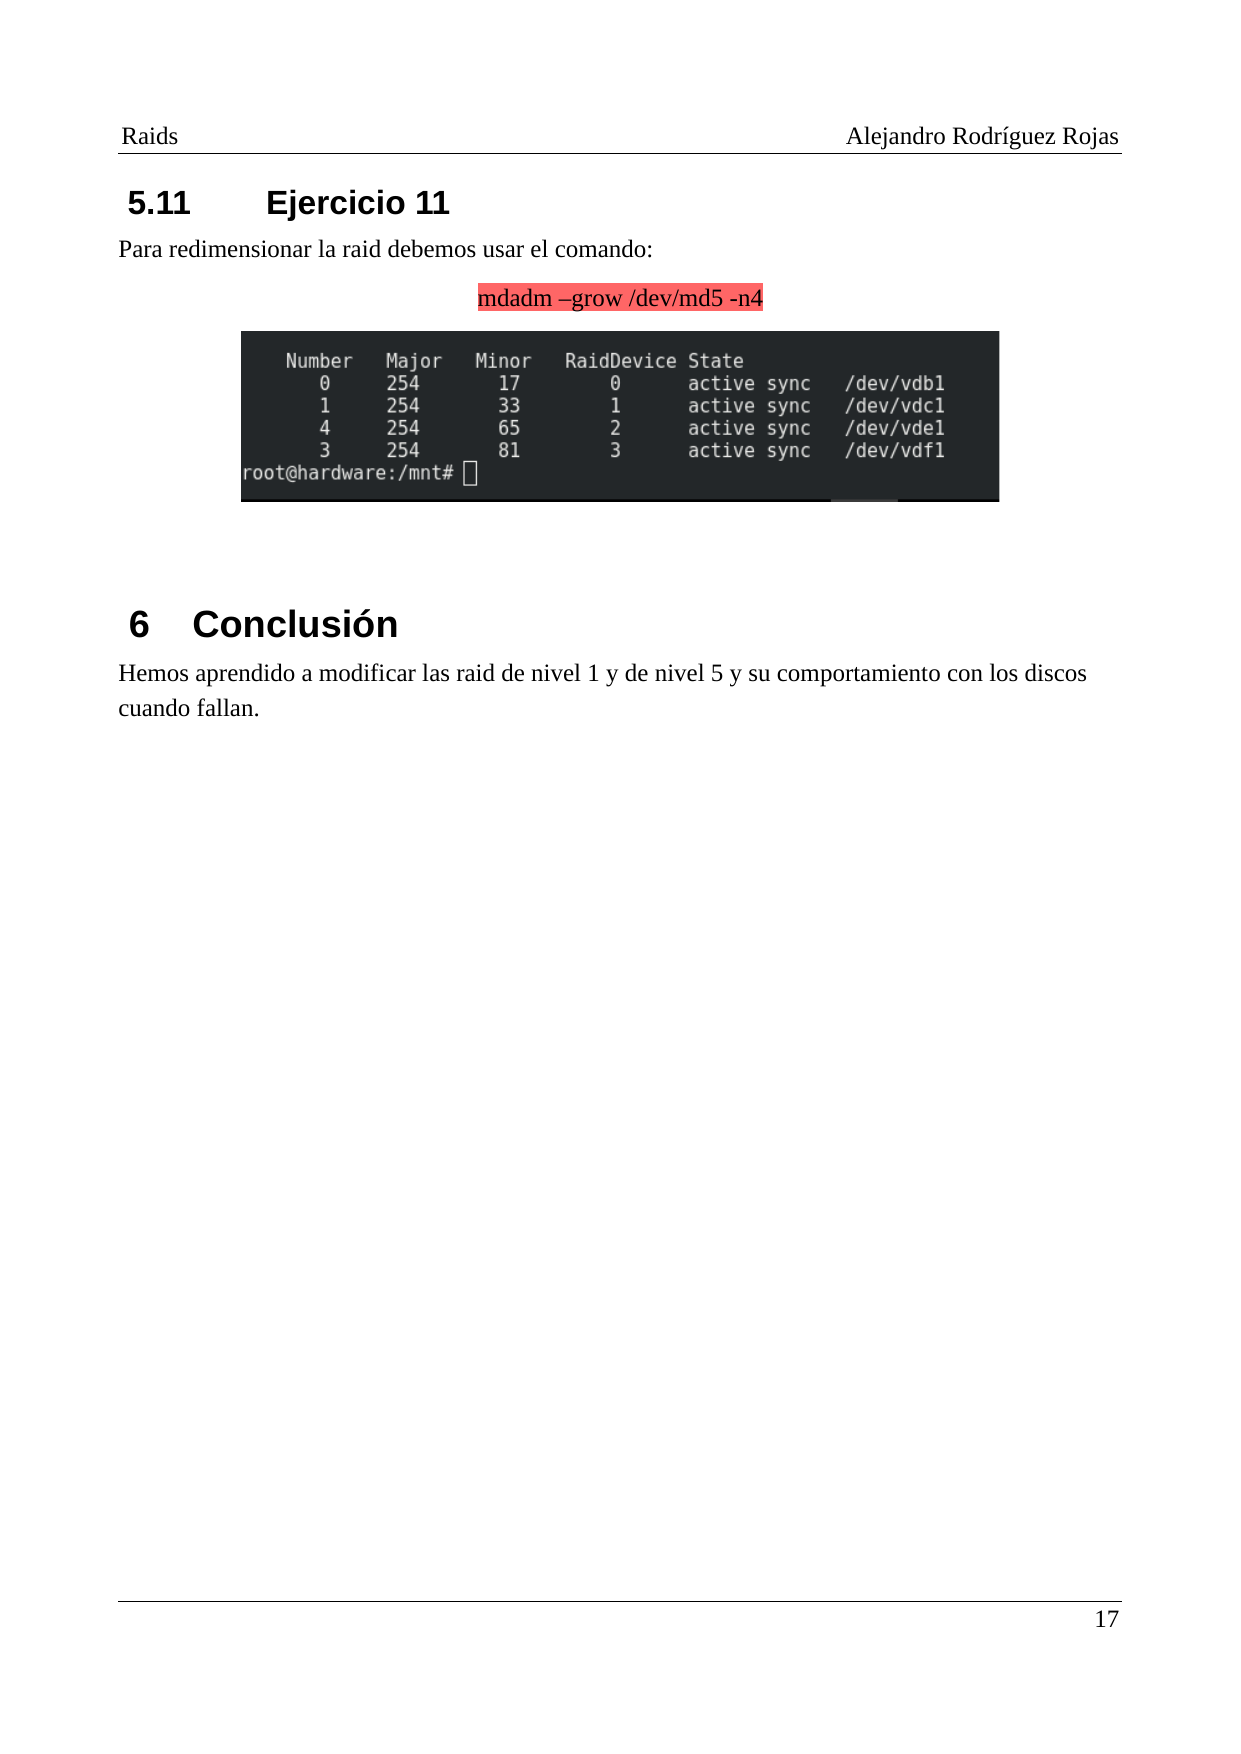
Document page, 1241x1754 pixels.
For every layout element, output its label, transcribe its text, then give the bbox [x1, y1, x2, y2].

text Para redimensionar la raid debemos usar el comando: [118, 234, 1122, 262]
text Hemos aprendido a modificar las raid de nivel 1 y de nivel 5 y su comportamiento con los discos cuando fallan. [118, 658, 1122, 721]
subtitle Ejercicio 11 [118, 182, 1122, 221]
subtitle Conclusión [118, 602, 1122, 646]
text mdadm –grow /dev/md5 -n4 [118, 283, 1122, 311]
